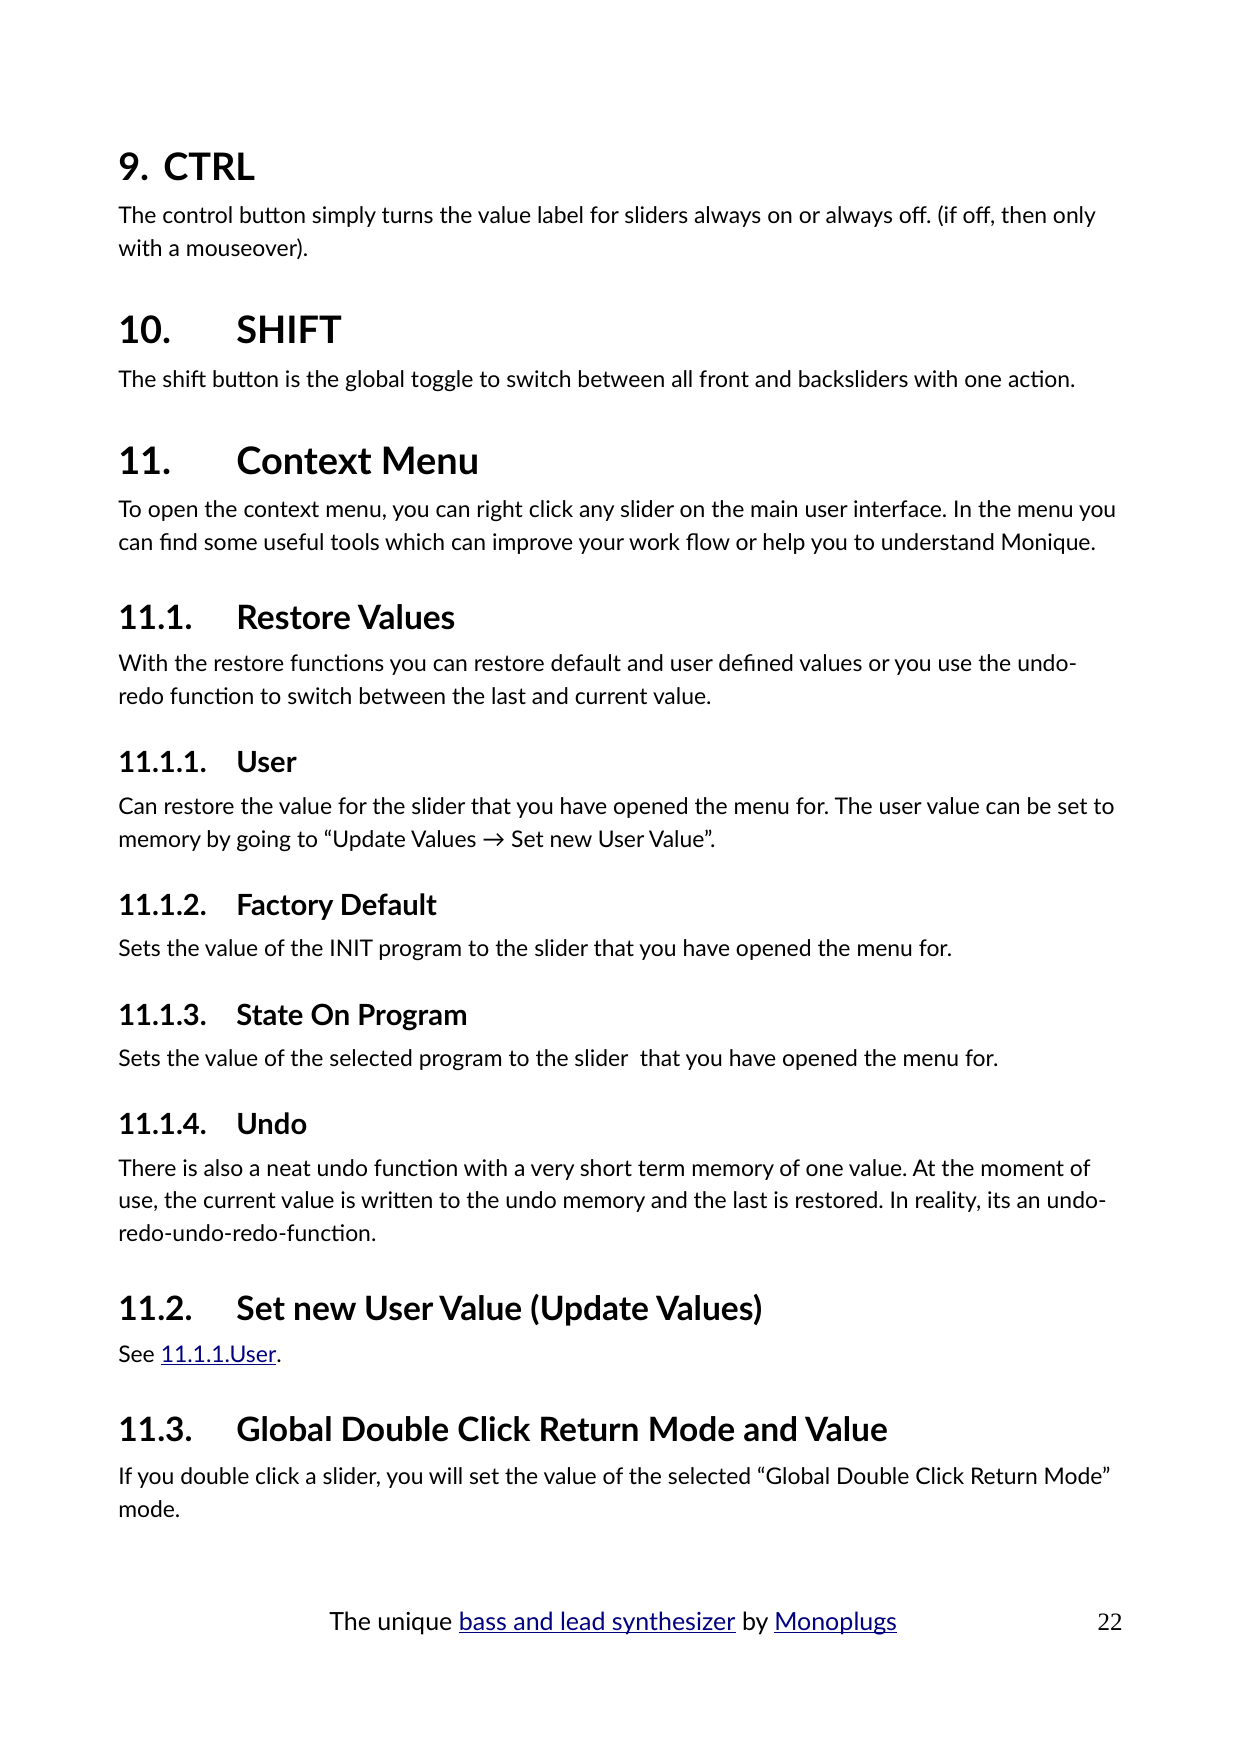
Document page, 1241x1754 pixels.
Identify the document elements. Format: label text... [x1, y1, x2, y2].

text Sets the value of the selected program to the slider that you have opened the menu for. [118, 1044, 1122, 1071]
subtitle Undo [118, 1106, 1122, 1141]
subtitle Set new User Value (Update Values) [118, 1287, 1122, 1328]
text See 11.1.1.User. [118, 1340, 1122, 1368]
text There is also a neat undo function with a very short term memory of one value. At the moment of use, the current value is written to the undo memory and the last is restored. In reality, its an undo-redo-undo-redo-function. [118, 1153, 1122, 1247]
subtitle Context Menu [118, 437, 1122, 483]
text Can restore the value for the slider that you have opened the menu for. The user value can be set to memory by going to “Update Values → Set new User Value”. [118, 792, 1122, 852]
subtitle Factory Default [118, 887, 1122, 922]
subtitle State On Program [118, 996, 1122, 1031]
subtitle User [118, 744, 1122, 779]
text Sets the value of the INIT program to the slider that you have opened the menu for. [118, 934, 1122, 962]
text The shift button is the global toggle to switch between all front and backsliders with one action. [118, 364, 1122, 392]
text To open the context menu, you can right click any slider on the main user interface. In the menu you can find some useful tools which can improve your work flow or help you to understand Monique. [118, 495, 1122, 556]
subtitle Restore Values [118, 596, 1122, 637]
text If you double click a slider, you will set the value of the selected “Global Double Click Return Mode” mode. [118, 1461, 1122, 1522]
text The control button simply turns the value label for sliders always on or always off. (if off, then only with a mouseover). [118, 201, 1122, 262]
text With the restore functions you can restore default and user defined values or you use the undo-redo function to switch between the last and current value. [118, 649, 1122, 709]
subtitle CTRL [118, 143, 1122, 189]
subtitle SHIFT [118, 307, 1122, 352]
subtitle Global Double Click Return Mode and Value [118, 1409, 1122, 1449]
